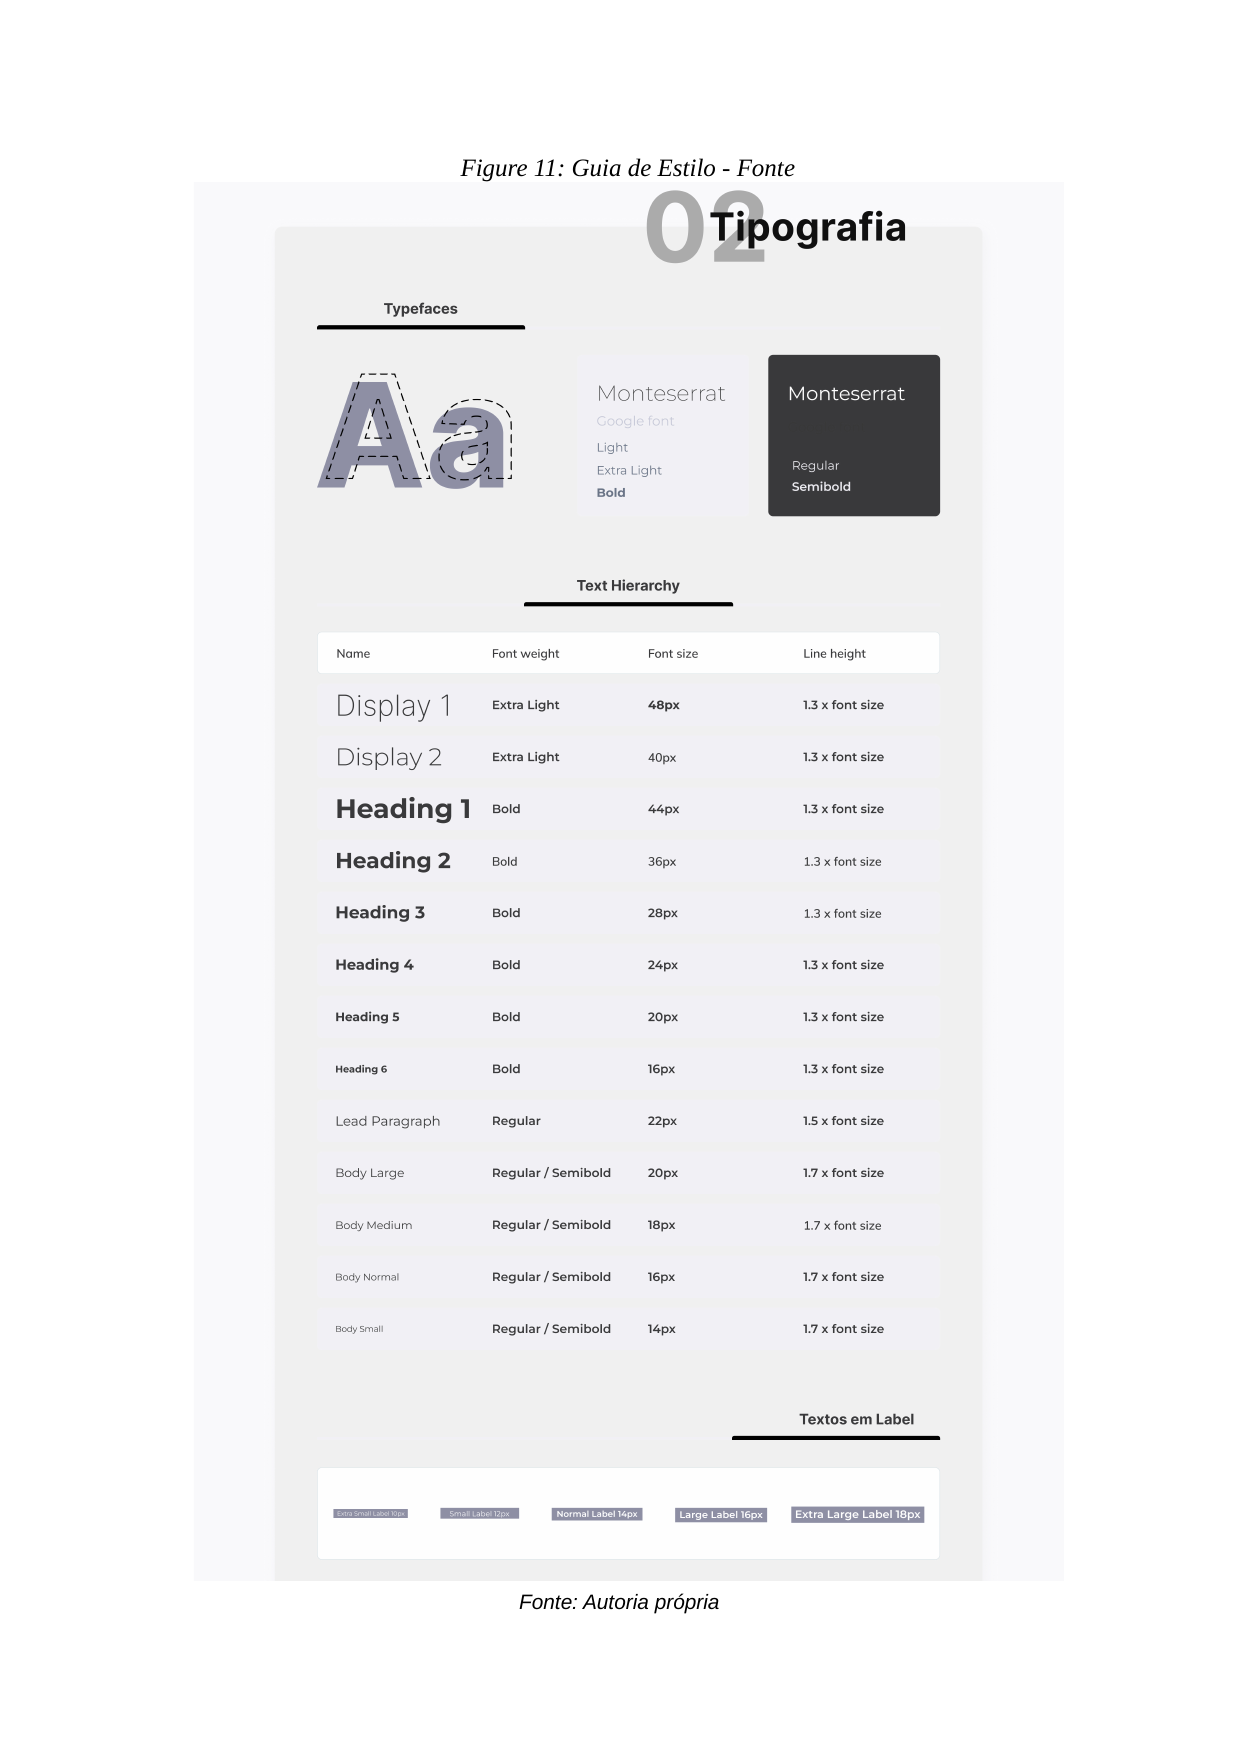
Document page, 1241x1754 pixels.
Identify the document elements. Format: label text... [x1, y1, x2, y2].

text Fonte: Autoria própria [118, 118, 1122, 1614]
text Figure 11: Guia de Estilo - Fonte [194, 153, 1064, 182]
picture [193, 182, 1064, 1581]
